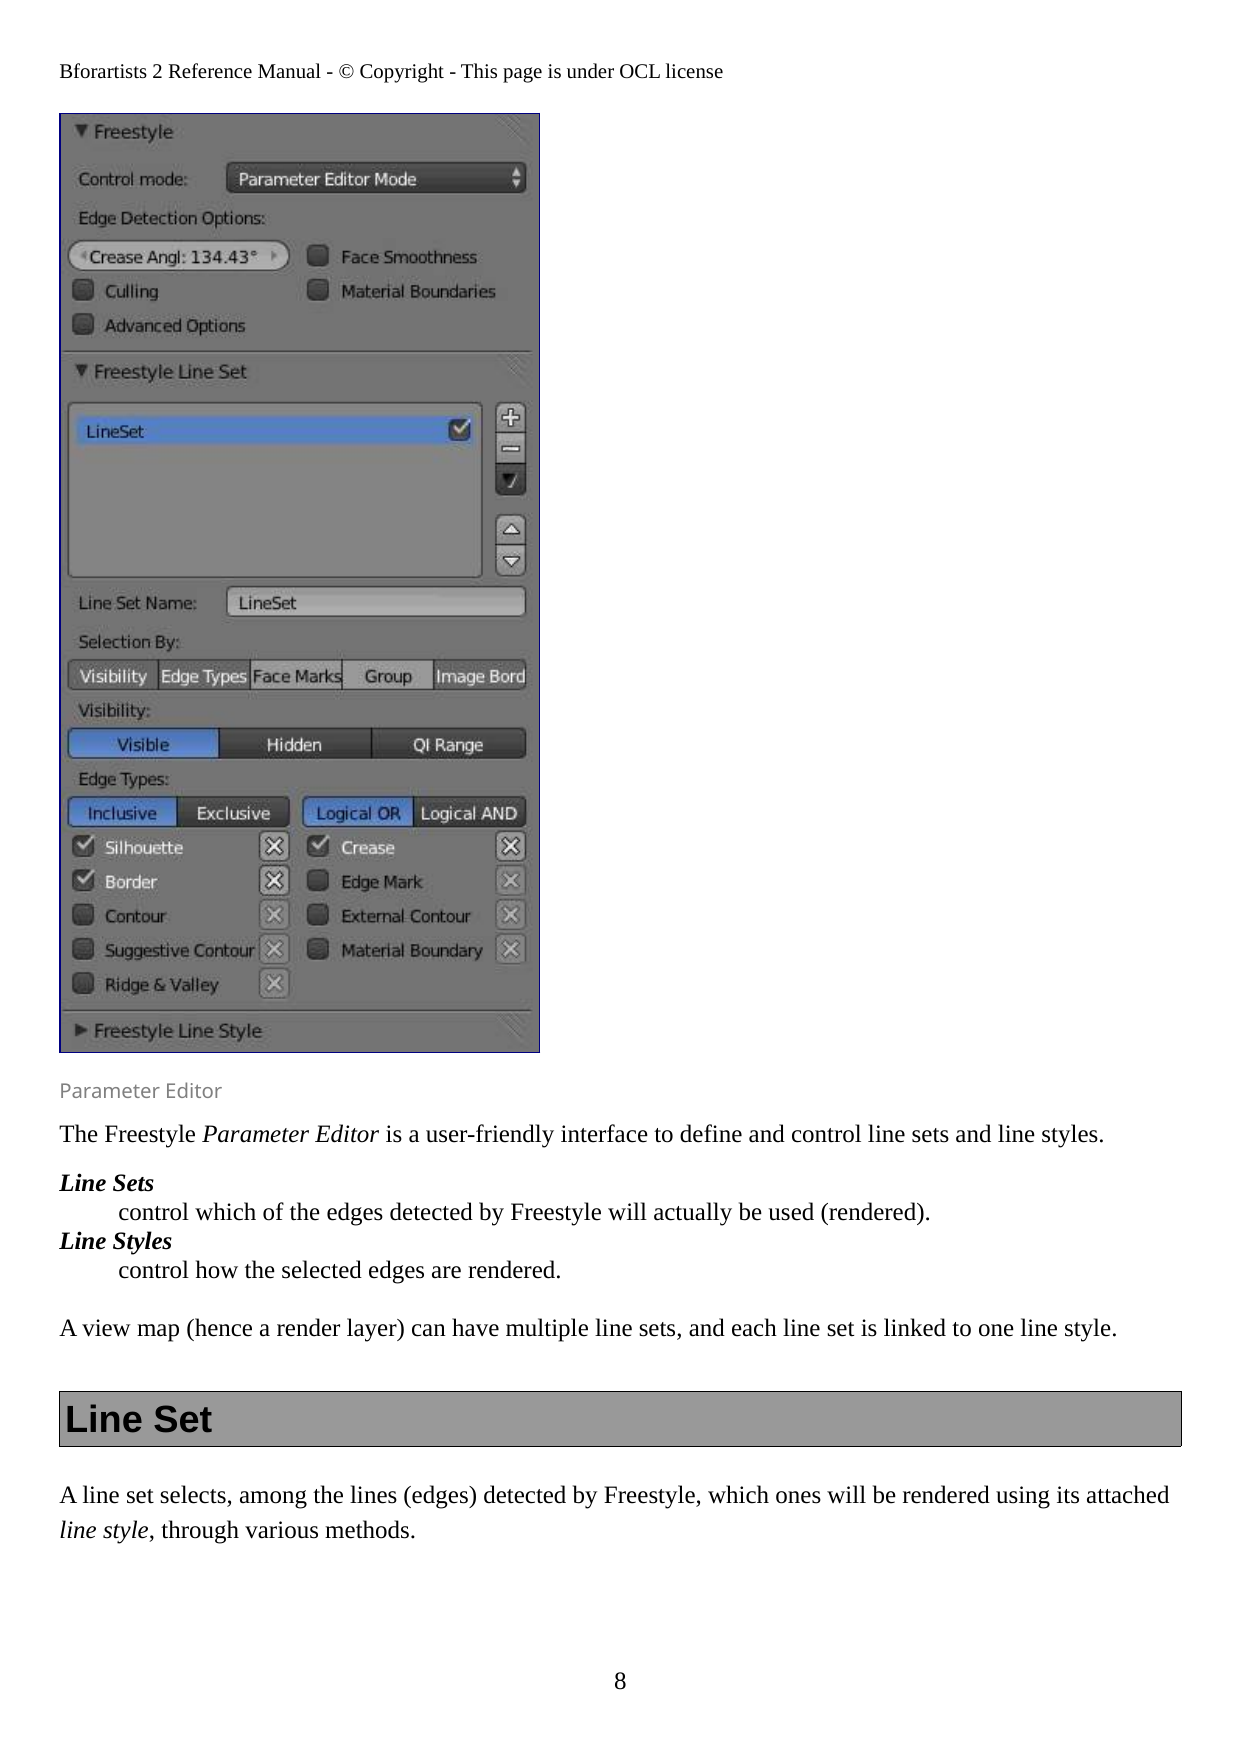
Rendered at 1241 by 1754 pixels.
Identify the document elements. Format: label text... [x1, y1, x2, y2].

subtitle Line Styles [59, 1226, 1181, 1255]
text A view map (hence a render layer) can have multiple line sets, and each line set is linked to one line style. [59, 1313, 1181, 1342]
text Parameter Editor [59, 1074, 1181, 1105]
subtitle Line Sets [59, 1168, 1181, 1197]
text The Freestyle Parameter Editor is a user-friendly interface to define and control line sets and line styles. [59, 1119, 1181, 1148]
list control how the selected edges are rendered. [118, 1255, 1181, 1283]
text A line set selects, among the lines (edges) detected by Freestyle, which ones will be rendered using its attached line style, through various methods. [59, 1481, 1181, 1544]
picture [61, 114, 539, 1052]
table_header Line Set [60, 1392, 1181, 1446]
list control which of the edges detected by Freestyle will actually be used (rendered). [118, 1197, 1181, 1226]
